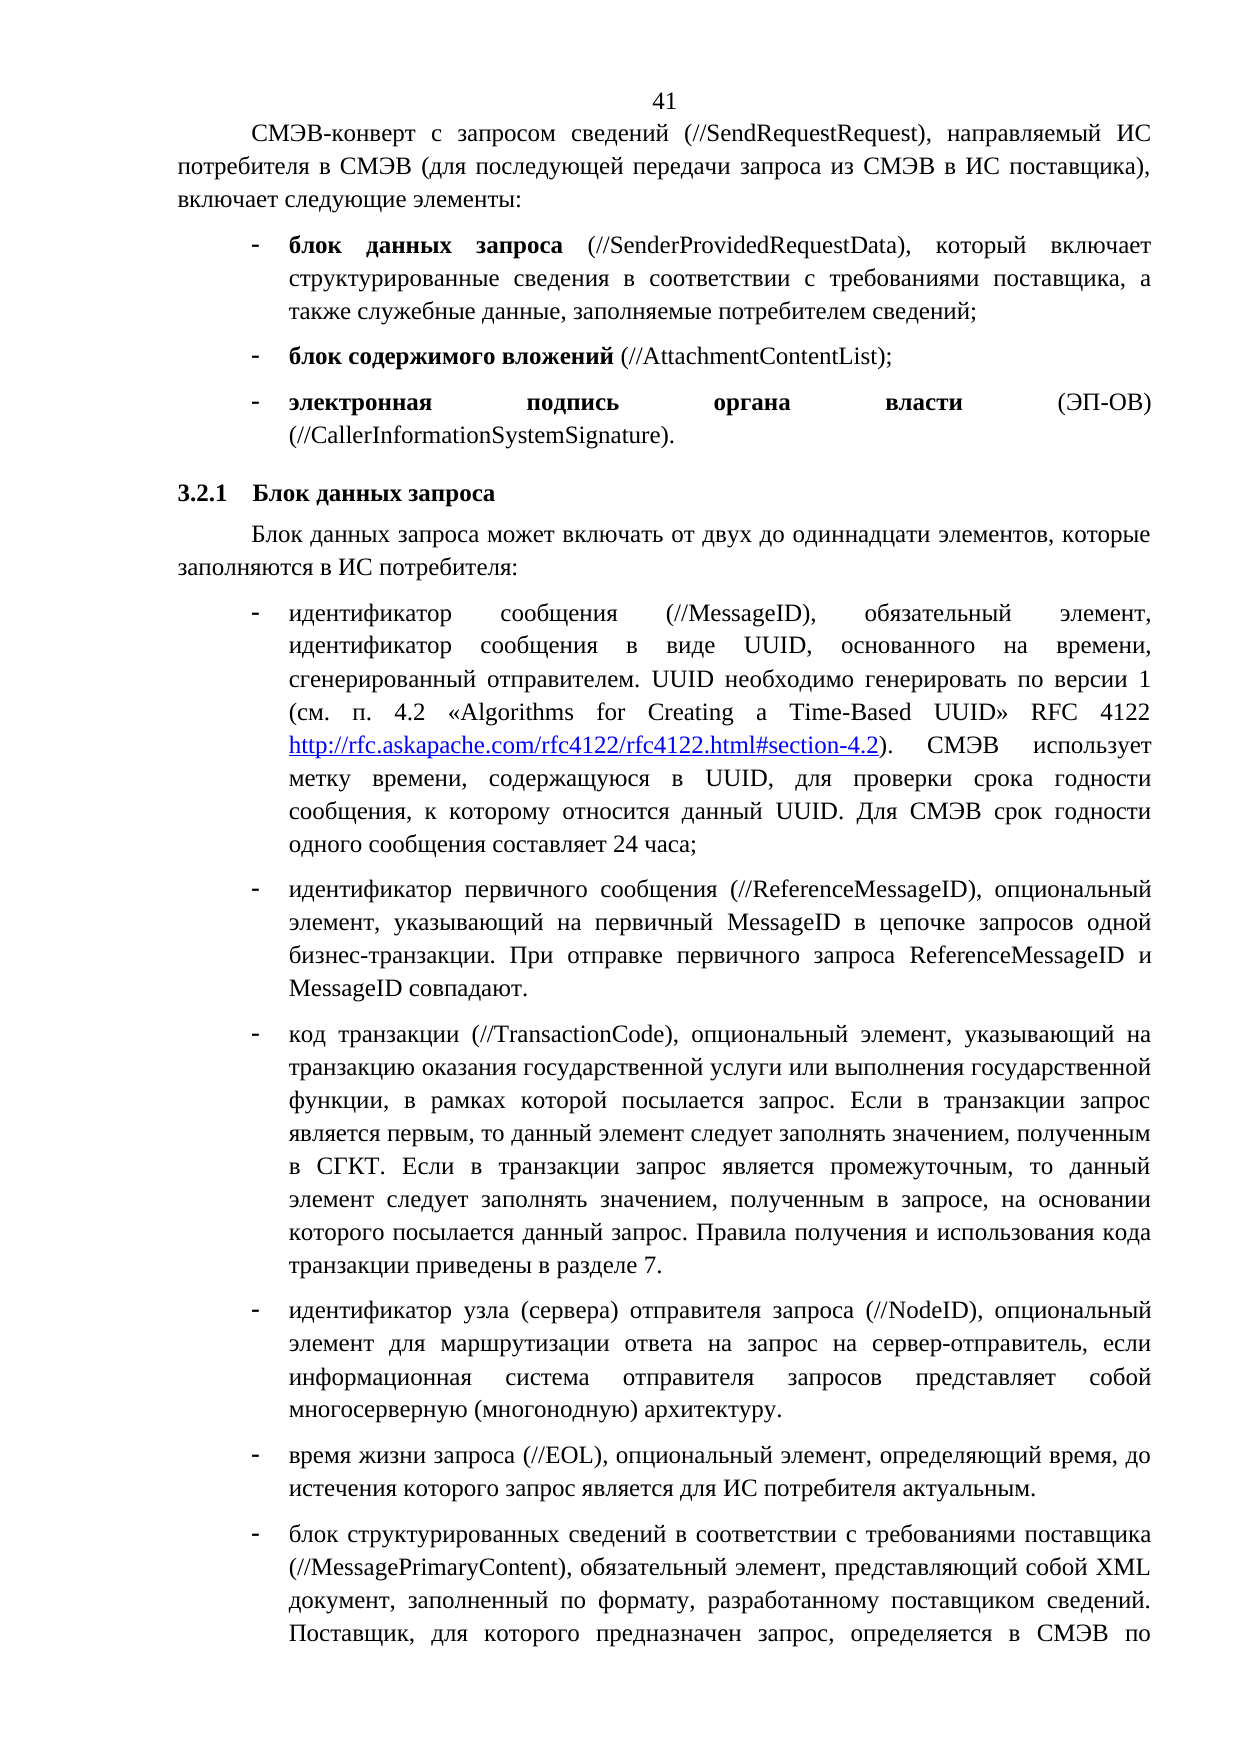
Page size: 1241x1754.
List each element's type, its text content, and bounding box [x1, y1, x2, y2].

text Блок данных запроса может включать от двух до одиннадцати элементов, которые заполняются в ИС потребителя: [177, 519, 1152, 581]
list блок данных запроса (//SenderProvidedRequestData), который включает структурированные сведения в соответствии с требованиями поставщика, а также служебные данные, заполняемые потребителем сведений; [251, 230, 1152, 324]
list время жизни запроса (//EOL), опциональный элемент, определяющий время, до истечения которого запрос является для ИС потребителя актуальным. [251, 1440, 1152, 1502]
list электронная подпись органа власти (ЭП-ОВ) (//CallerInformationSystemSignature). [251, 387, 1152, 448]
list блок содержимого вложений (//AttachmentContentList); [251, 341, 1152, 370]
list код транзакции (//TransactionCode), опциональный элемент, указывающий на транзакцию оказания государственной услуги или выполнения государственной функции, в рамках которой посылается запрос. Если в транзакции запрос является первым, то данный элемент следует заполнять значением, полученным в СГКТ. Если в транзакции запрос является промежуточным, то данный элемент следует заполнять значением, полученным в запросе, на основании которого посылается данный запрос. Правила получения и использования кода транзакции приведены в разделе 7. [251, 1019, 1152, 1279]
list идентификатор первичного сообщения (//ReferenceMessageID), опциональный элемент, указывающий на первичный MessageID в цепочке запросов одной бизнес-транзакции. При отправке первичного запроса ReferenceMessageID и MessageID совпадают. [251, 874, 1152, 1002]
text СМЭВ-конверт с запросом сведений (//SendRequestRequest), направляемый ИС потребителя в СМЭВ (для последующей передачи запроса из СМЭВ в ИС поставщика), включает следующие элементы: [177, 118, 1152, 213]
list идентификатор узла (сервера) отправителя запроса (//NodeID), опциональный элемент для маршрутизации ответа на запрос на сервер-отправитель, если информационная система отправителя запросов представляет собой многосерверную (многонодную) архитектуру. [251, 1296, 1152, 1423]
list блок структурированных сведений в соответствии с требованиями поставщика (//MessagePrimaryContent), обязательный элемент, представляющий собой XML документ, заполненный по формату, разработанному поставщиком сведений. Поставщик, для которого предназначен запрос, определяется в СМЭВ по [251, 1519, 1152, 1646]
subtitle Блок данных запроса [177, 478, 1152, 507]
list идентификатор сообщения (//MessageID), обязательный элемент, идентификатор сообщения в виде UUID, основанного на времени, сгенерированный отправителем. UUID необходимо генерировать по версии 1 (см. п. 4.2 «Algorithms for Creating a Time-Based UUID» RFC 4122 http://rfc.askapache.com/rfc4122/rfc4122.html#section-4.2). СМЭВ использует метку времени, содержащуюся в UUID, для проверки срока годности сообщения, к которому относится данный UUID. Для СМЭВ срок годности одного сообщения составляет 24 часа; [251, 598, 1152, 857]
